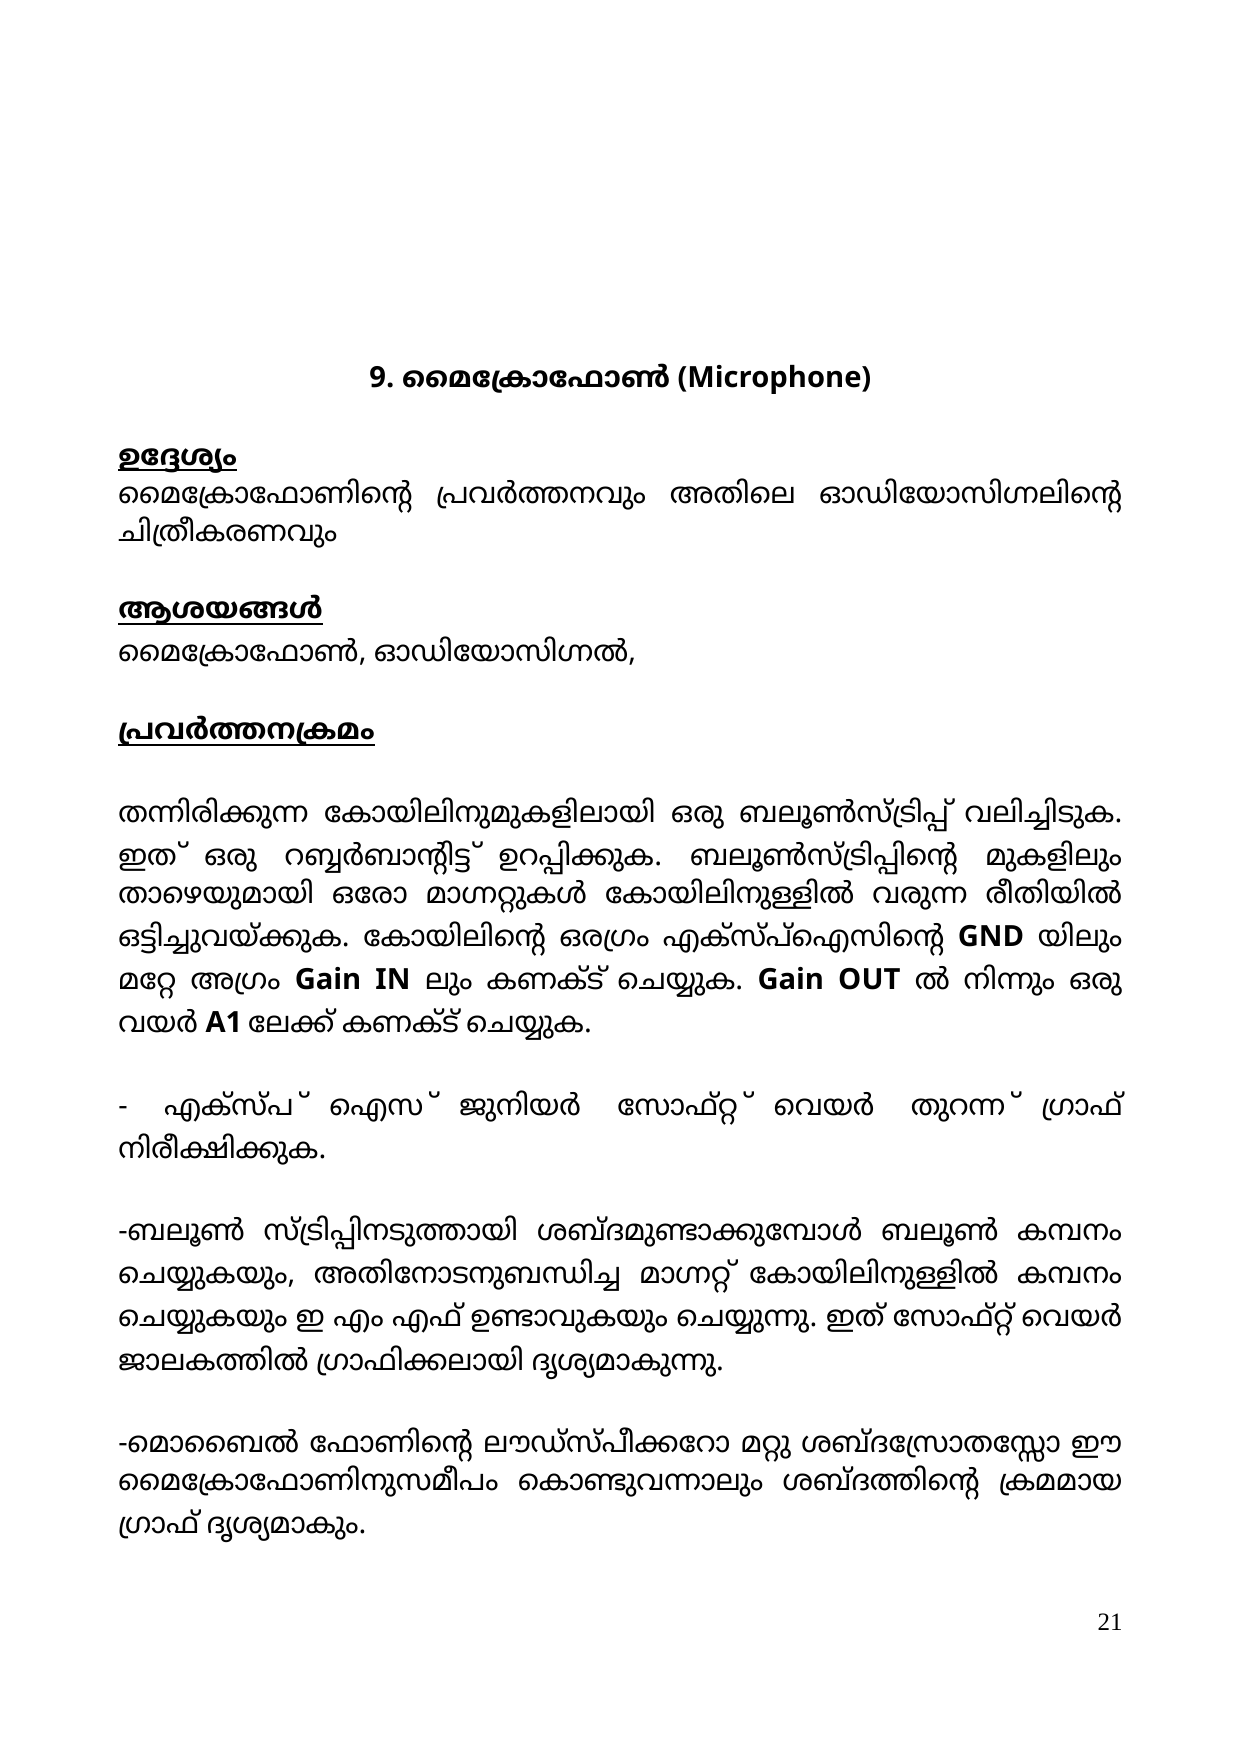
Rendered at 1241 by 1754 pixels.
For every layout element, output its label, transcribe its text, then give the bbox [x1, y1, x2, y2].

text ഉദ്ദേശ്യം [118, 439, 1122, 477]
text 9. മൈക്രോഫോണ്‍ (Microphone) [118, 356, 1122, 399]
text - എക്സ്പ് ഐസ് ജുനിയര്‍ സോഫ്റ്റ് വെയര്‍ തുറന്ന് ഗ്രാഫ് നിരീക്ഷിക്കുക. [118, 1084, 1122, 1170]
text മൈക്രോഫോണ്‍, ഓ‍ഡിയോസിഗ്നല്‍, [118, 631, 1122, 674]
text തന്നിരിക്കുന്ന കോയിലിനുമുകളിലായി ഒരു ബലൂണ്‍സ്ട്രിപ്പ് വലിച്ചിടുക. ഇത് ഒരു റബ്ബര്‍ബാന്റിട്ട് ഉറപ്പിക്കുക. ബലൂണ്‍സ്ട്രിപ്പിന്റെ മുകളിലും താഴെയുമായി ഒരോ മാഗ്നറ്റുകള്‍ കോയിലിനുള്ളില്‍ വരുന്ന രീതിയില്‍ ഒട്ടിച്ചുവയ്ക്കുക. കോയിലിന്റെ ഒരഗ്രം എക്സ്പ്ഐസിന്റെ GND യിലും മറ്റേ അഗ്രം Gain IN ലും കണക്ട് ചെയ്യുക. Gain OUT ല്‍ നിന്നും ഒരു വയര്‍ A1ലേക്ക് കണക്ട് ചെയ്യുക. [118, 791, 1122, 1044]
text മൈക്രോഫോണിന്റെ പ്രവര്‍ത്തനവും അതിലെ ഓഡിയോസിഗ്നലിന്റെ ചിത്രീകരണവും [118, 477, 1122, 553]
text പ്രവര്‍ത്തനക്രമം [118, 713, 1122, 751]
text -മൊബൈല്‍ ഫോണിന്റെ ലൗഡ്സ്പീക്കറോ മറ്റു ശബ്ദസ്രോതസ്സോ ഈ മൈക്രോഫോണിനുസമീപം കൊണ്ടുവന്നാലും ശബ്ദത്തിന്റെ ക്രമമായ ഗ്രാഫ് ദൃശ്യമാകും. [118, 1421, 1122, 1546]
text ആശയങ്ങള്‍ [118, 593, 1122, 631]
text -ബലൂണ്‍ സ്ട്രിപ്പിനടുത്തായി ശബ്ദമുണ്ടാക്കുമ്പോള്‍ ബലൂണ്‍ കമ്പനം ചെയ്യുകയും, അതിനോടനുബന്ധിച്ച മാഗ്നറ്റ് കോയിലിനുള്ളില്‍ കമ്പനം ചെയ്യുകയും ഇ എം എഫ് ഉണ്ടാവുകയും ചെയ്യുന്നു. ഇത് സോഫ്റ്റ് വെയര്‍ ജാലകത്തില്‍ ഗ്രാഫിക്കലായി ദൃശ്യമാകുന്നു. [118, 1210, 1122, 1382]
